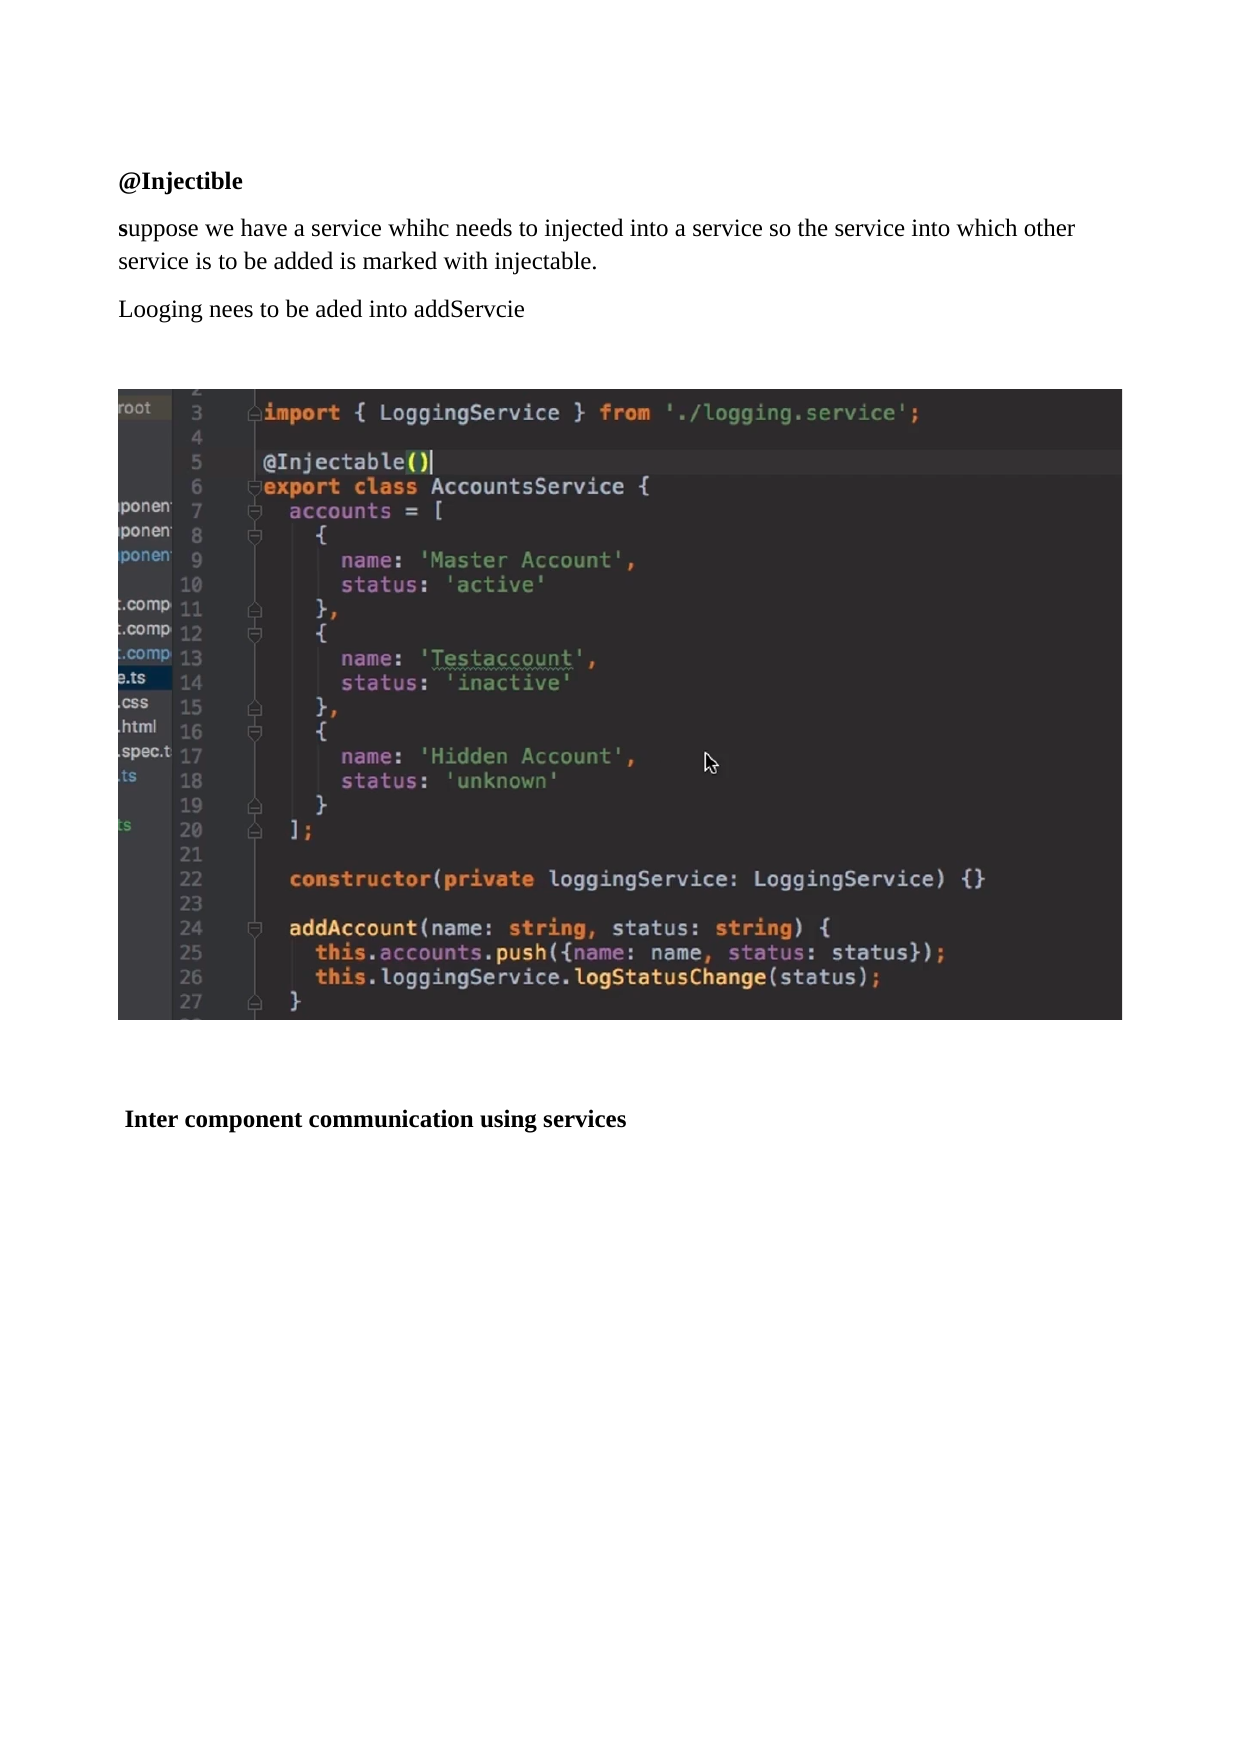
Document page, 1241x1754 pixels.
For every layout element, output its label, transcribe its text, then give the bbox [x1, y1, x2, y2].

text suppose we have a service whihc needs to injected into a service so the service into which other service is to be added is marked with injectable. [118, 213, 1122, 275]
text Inter component communication using services [118, 1104, 1122, 1133]
picture [118, 389, 1123, 1020]
text Looging nees to be aded into addServcie [118, 294, 1122, 323]
text @Injectible [118, 166, 1122, 194]
